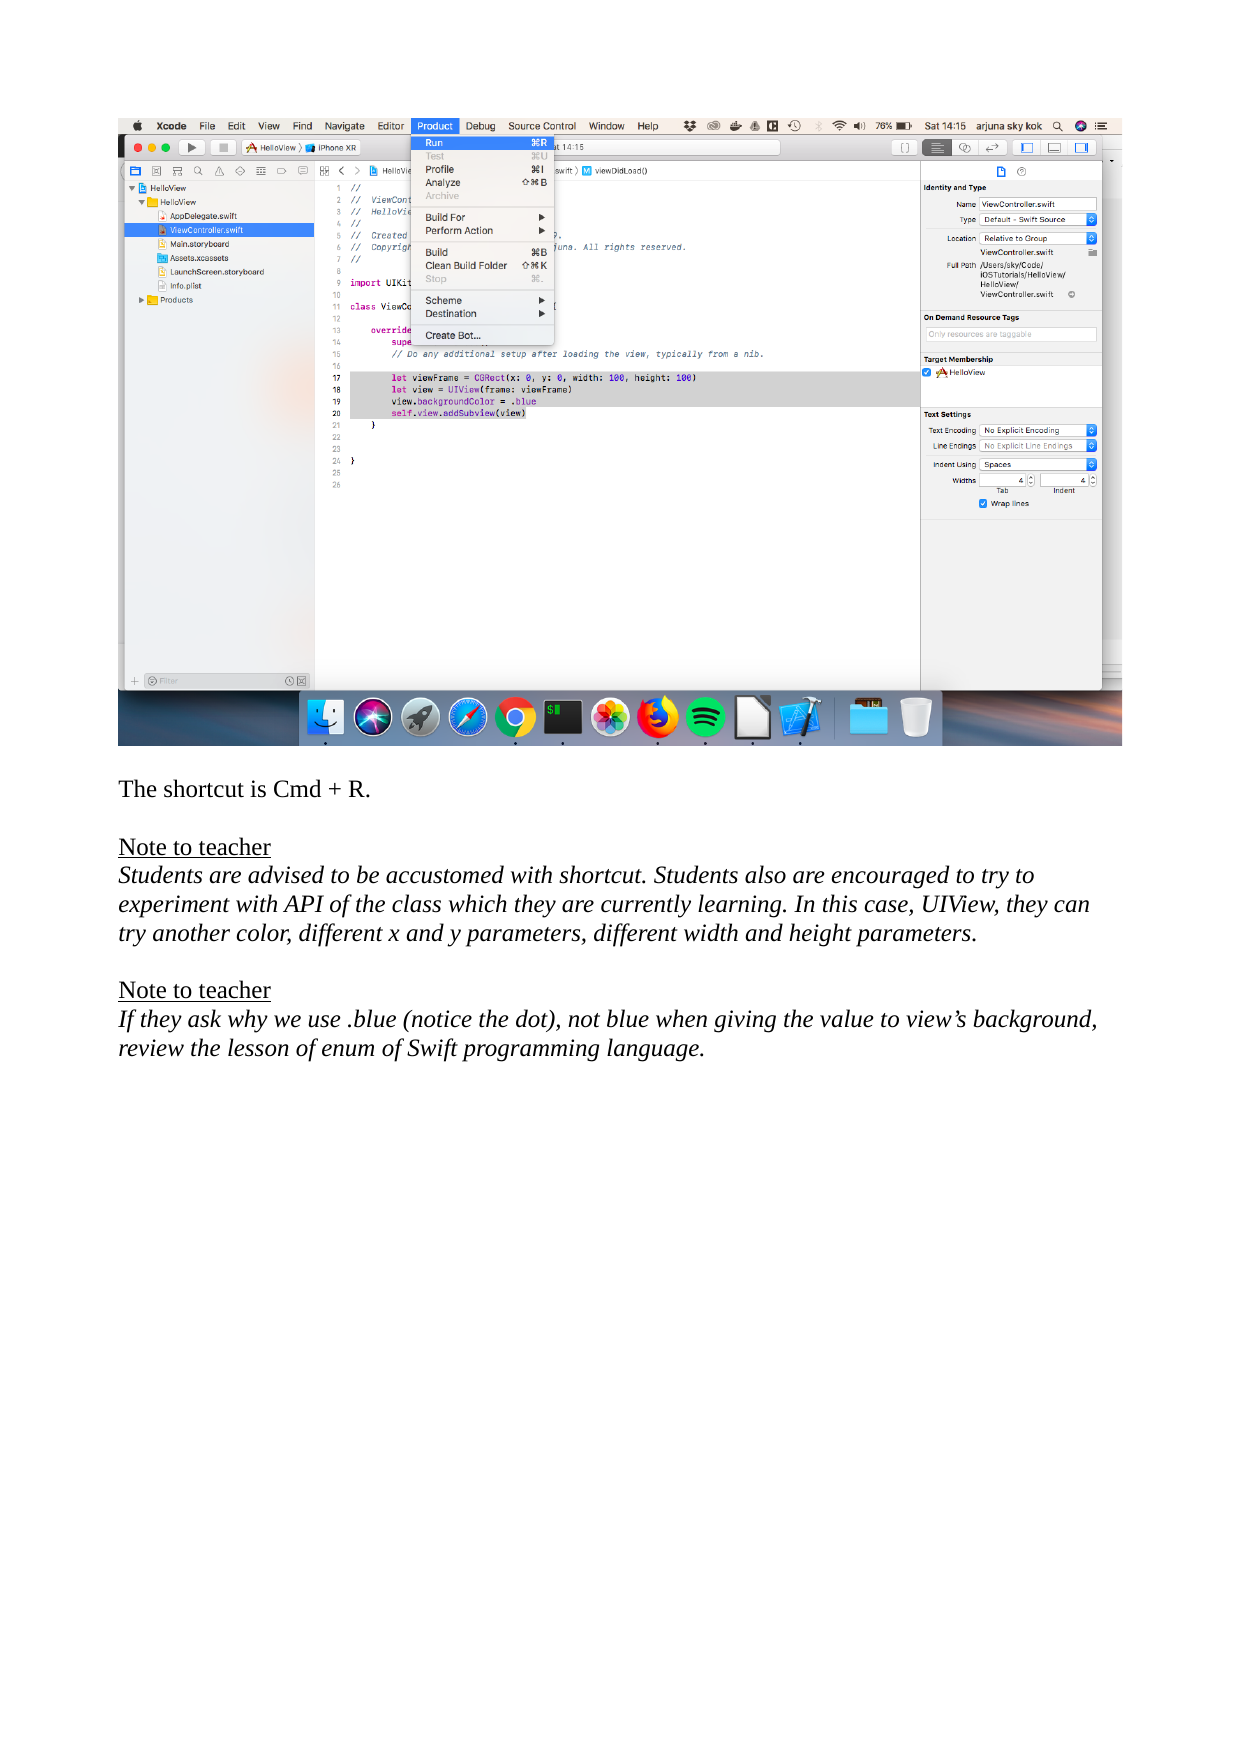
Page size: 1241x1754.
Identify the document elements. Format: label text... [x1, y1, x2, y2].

text If they ask why we use .blue (notice the dot), not blue when giving the value to view’s background, review the lesson of enum of Swift programming language. [118, 1004, 1122, 1062]
text Note to teacher [118, 976, 1122, 1004]
text Note to teacher [118, 832, 1122, 861]
text The shortcut is Cmd + R. [118, 774, 1122, 803]
text Students are advised to be accustomed with shortcut. Students also are encouraged to try to experiment with API of the class which they are currently learning. In this case, UIView, they can try another color, different x and y parameters, different width and height parameters. [118, 861, 1122, 947]
picture [118, 118, 1123, 746]
